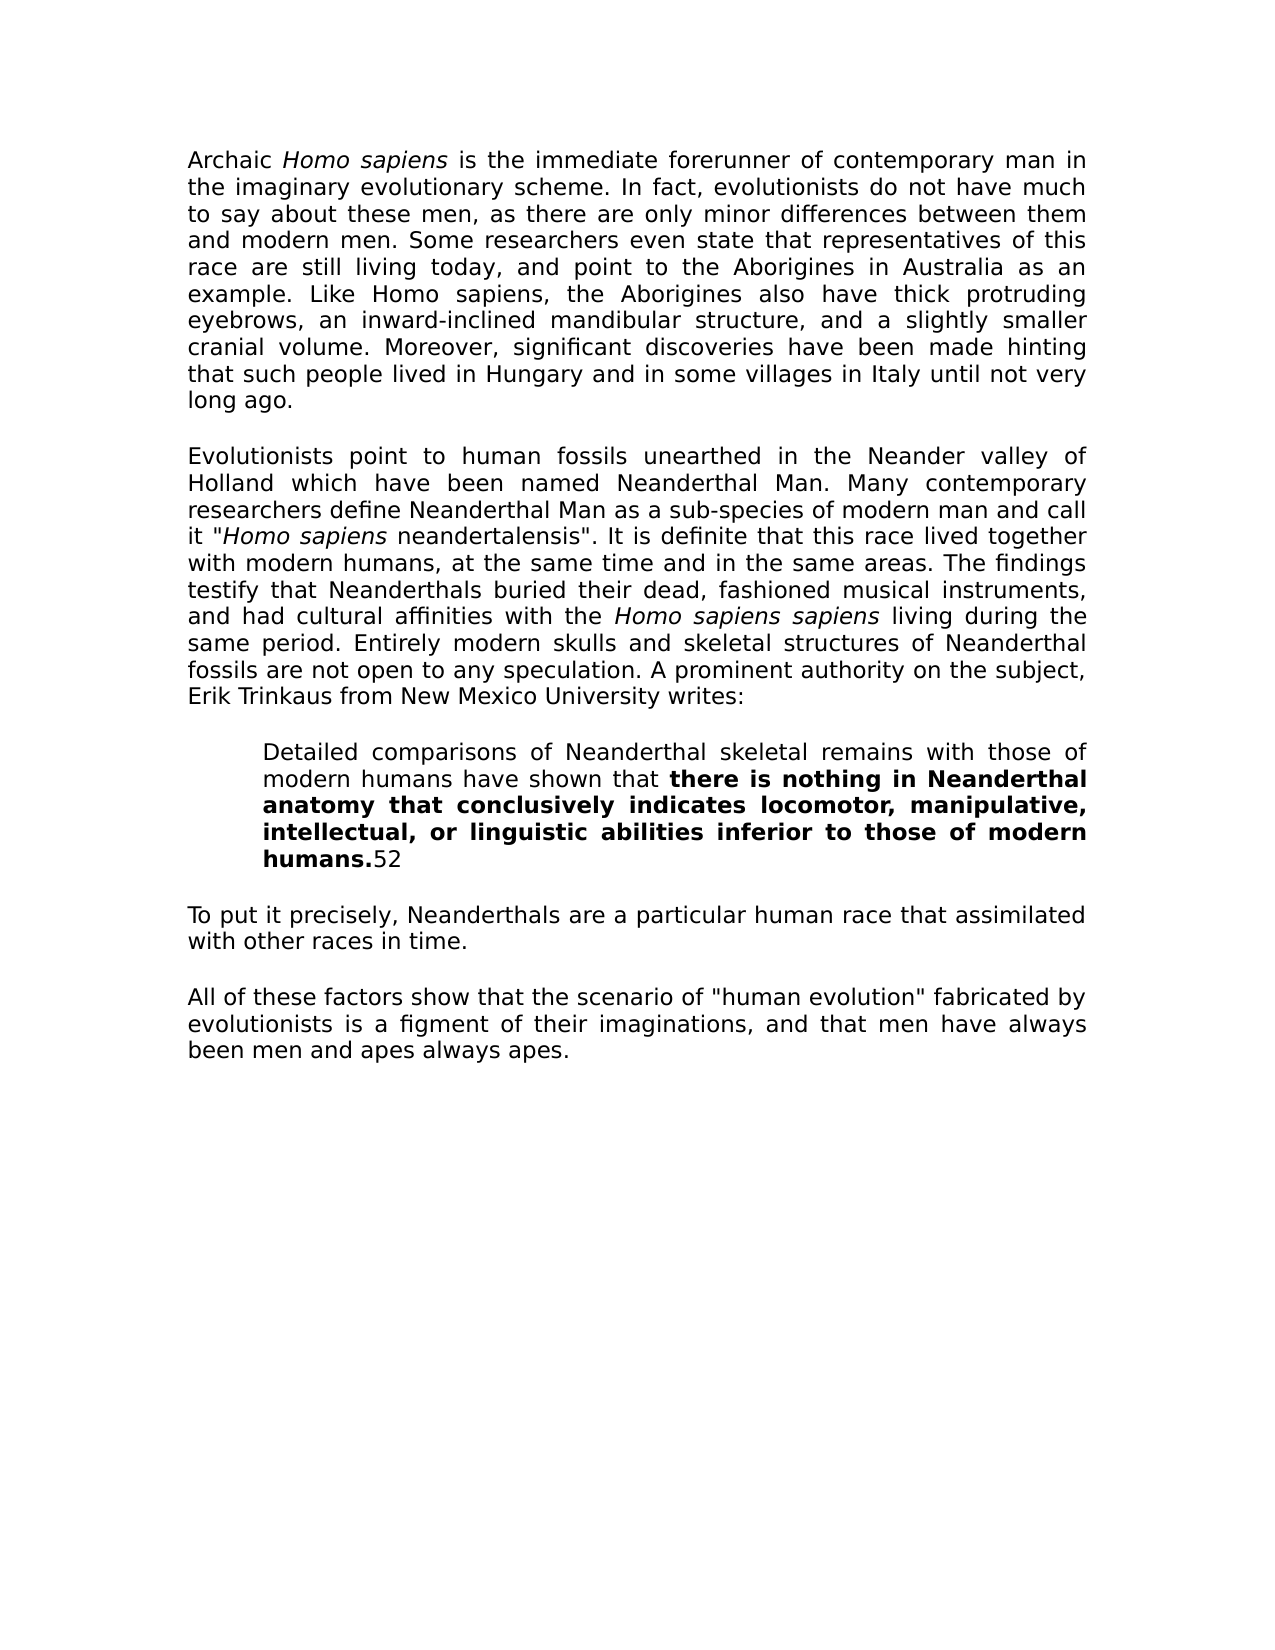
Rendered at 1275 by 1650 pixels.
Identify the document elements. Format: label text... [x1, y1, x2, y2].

text All of these factors show that the scenario of "human evolution" fabricated by evolutionists is a figment of their imaginations, and that men have always been men and apes always apes. [187, 984, 1088, 1064]
text Evolutionists point to human fossils unearthed in the Neander valley of Holland which have been named Neanderthal Man. Many contemporary researchers define Neanderthal Man as a sub-species of modern man and call it "Homo sapiens neandertalensis". It is definite that this race lived together with modern humans, at the same time and in the same areas. The findings testify that Neanderthals buried their dead, fashioned musical instruments, and had cultural affinities with the Homo sapiens sapiens living during the same period. Entirely modern skulls and skeletal structures of Neanderthal fossils are not open to any speculation. A prominent authority on the subject, Erik Trinkaus from New Mexico University writes: [187, 443, 1088, 710]
text To put it precisely, Neanderthals are a particular human race that assimilated with other races in time. [187, 902, 1088, 955]
text Detailed comparisons of Neanderthal skeletal remains with those of modern humans have shown that there is nothing in Neanderthal anatomy that conclusively indicates locomotor, manipulative, intellectual, or linguistic abilities inferior to those of modern humans.52 [262, 739, 1088, 873]
text Archaic Homo sapiens is the immediate forerunner of contemporary man in the imaginary evolutionary scheme. In fact, evolutionists do not have much to say about these men, as there are only minor differences between them and modern men. Some researchers even state that representatives of this race are still living today, and point to the Aborigines in Australia as an example. Like Homo sapiens, the Aborigines also have thick protruding eyebrows, an inward-inclined mandibular structure, and a slightly smaller cranial volume. Moreover, significant discoveries have been made hinting that such people lived in Hungary and in some villages in Italy until not very long ago. [187, 148, 1088, 414]
